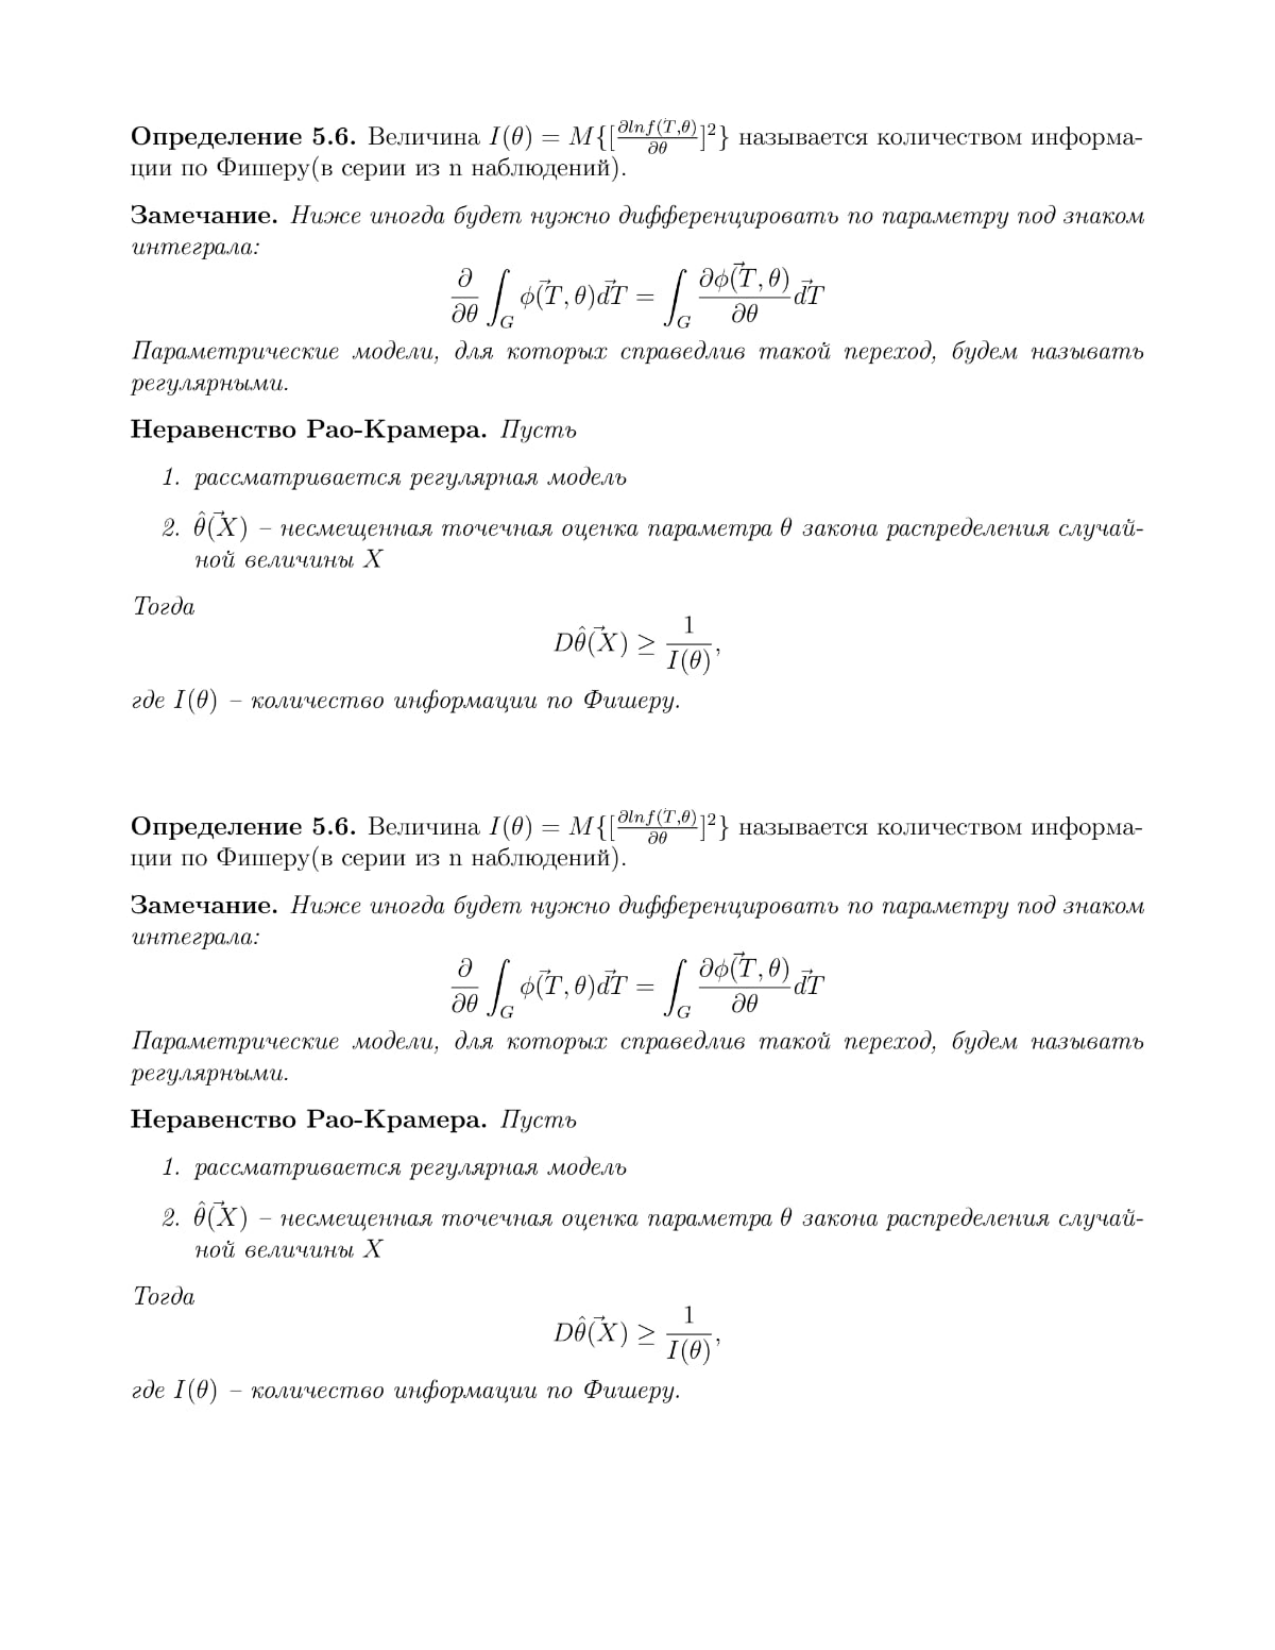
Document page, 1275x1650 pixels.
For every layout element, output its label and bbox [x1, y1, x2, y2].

picture [118, 808, 1157, 1413]
picture [118, 118, 1157, 723]
